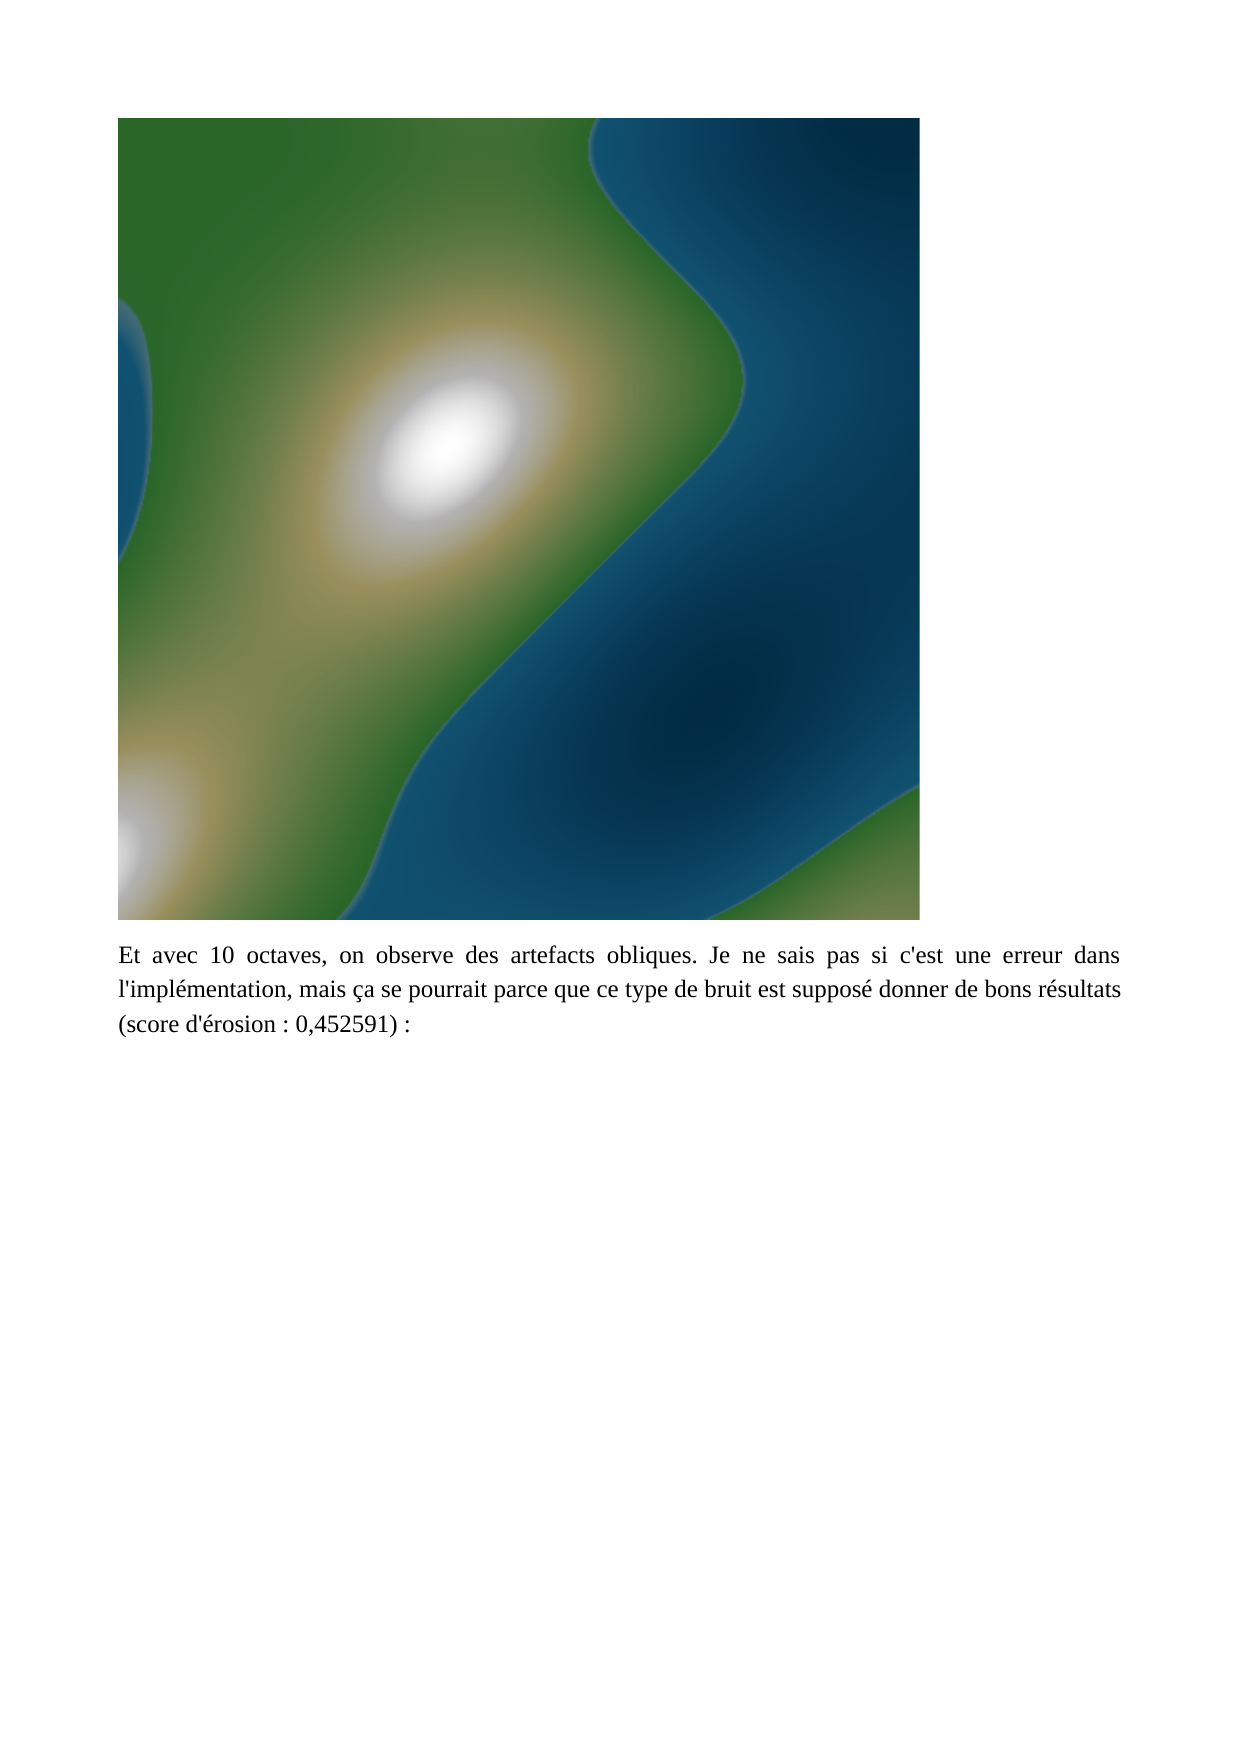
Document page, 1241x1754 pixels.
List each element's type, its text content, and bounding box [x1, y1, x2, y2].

text Et avec 10 octaves, on observe des artefacts obliques. Je ne sais pas si c'est une erreur dans l'implémentation, mais ça se pourrait parce que ce type de bruit est supposé donner de bons résultats (score d'érosion : 0,452591) : [118, 940, 1122, 1038]
picture [118, 118, 920, 920]
